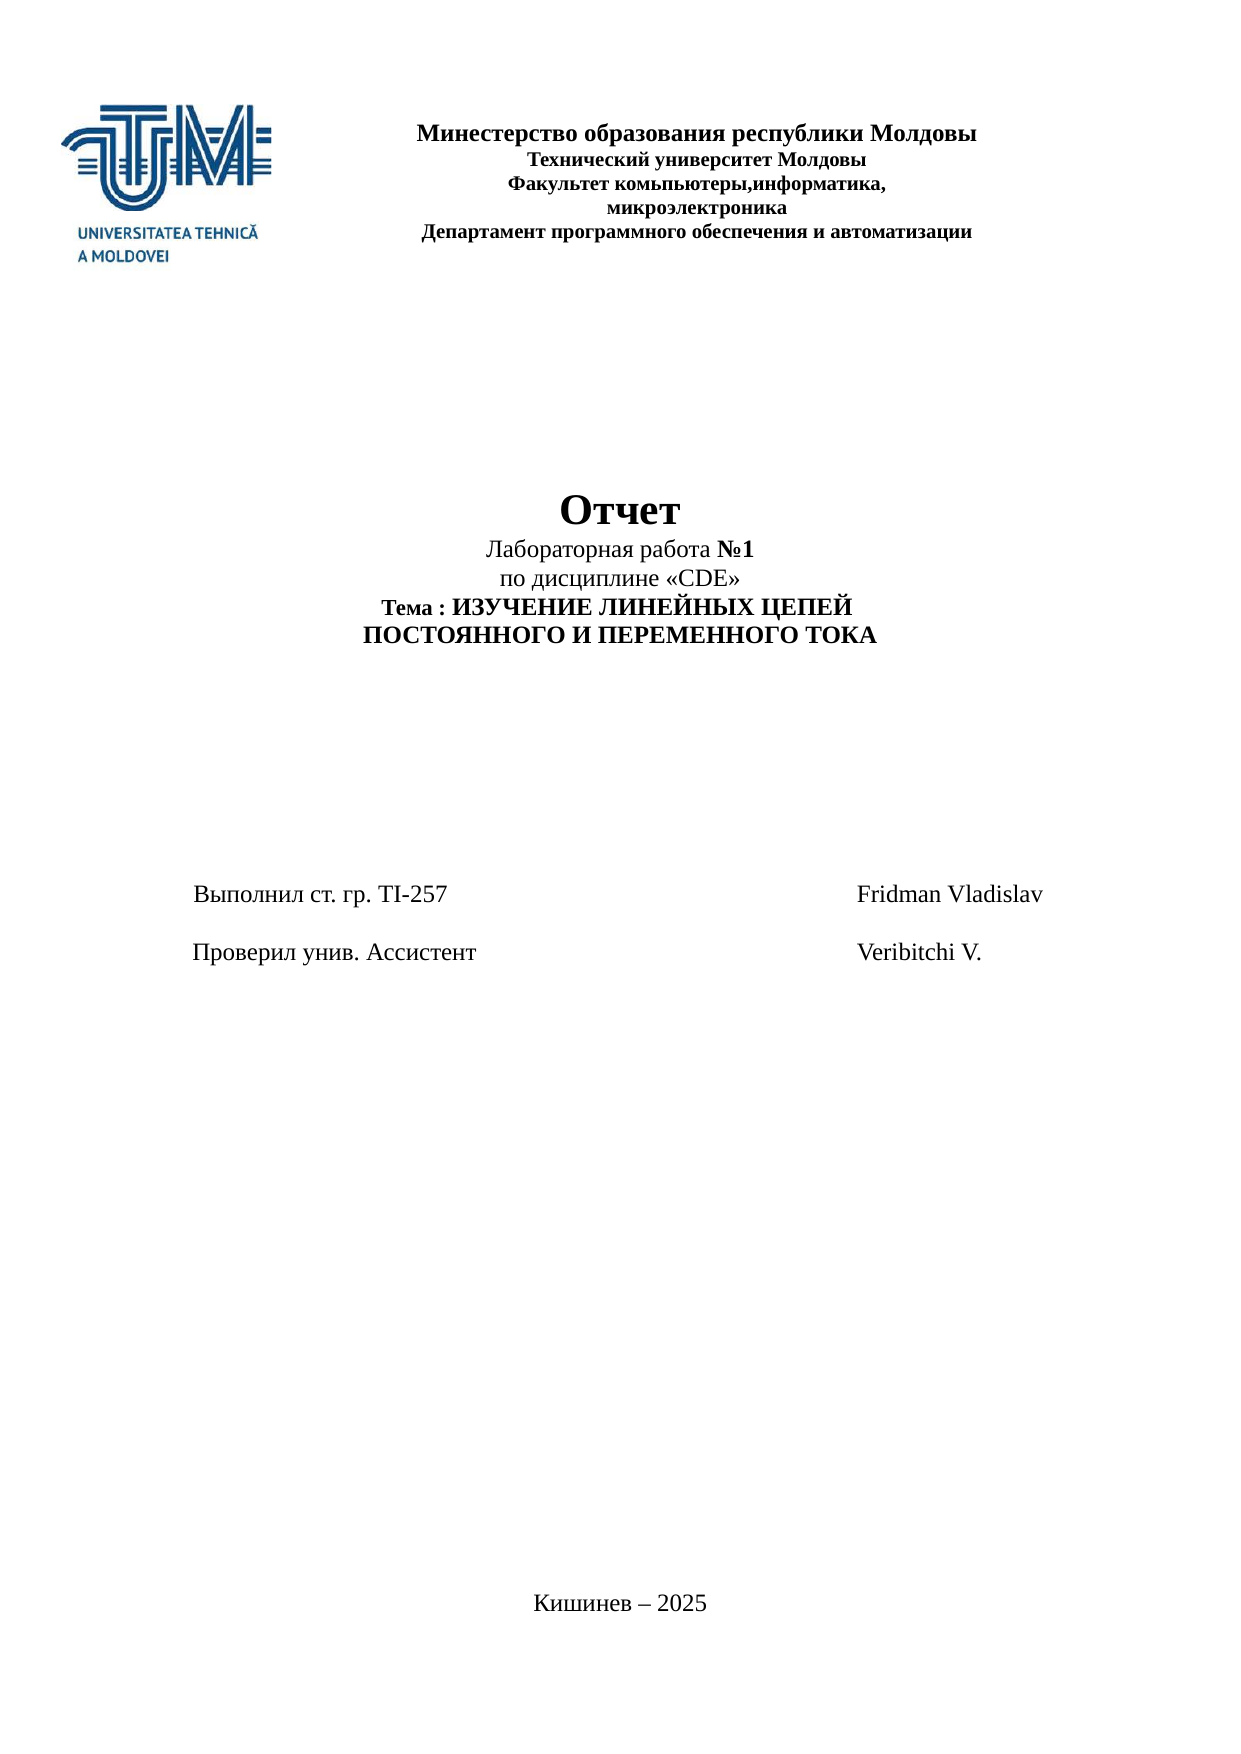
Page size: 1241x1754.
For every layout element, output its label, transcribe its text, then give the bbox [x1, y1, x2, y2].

text Департамент программного обеспечения и автоматизации [272, 219, 1122, 243]
text Проверил унив. Ассистент Veribitchi V. [118, 937, 1122, 965]
text Кишинев – 2025 [118, 1588, 1122, 1617]
text Минестерство образования республики Молдовы [272, 118, 1122, 147]
text Выполнил ст. гр. TI-257 Fridman Vladislav [118, 879, 1122, 908]
text ПОСТОЯННОГО И ПЕРЕМЕННОГО ТОКА [118, 620, 1122, 649]
text Лабораторная работа №1 [118, 534, 1122, 563]
text Отчет [118, 484, 1122, 534]
text Технический университет Молдовы [272, 147, 1122, 171]
picture [61, 104, 272, 272]
text Тема : ИЗУЧЕНИЕ ЛИНЕЙНЫХ ЦЕПЕЙ [118, 592, 1122, 620]
text по дисциплине «CDE» [118, 563, 1122, 592]
text микроэлектроника [272, 195, 1122, 219]
text Факультет комьпьютеры,информатика, [272, 171, 1122, 195]
